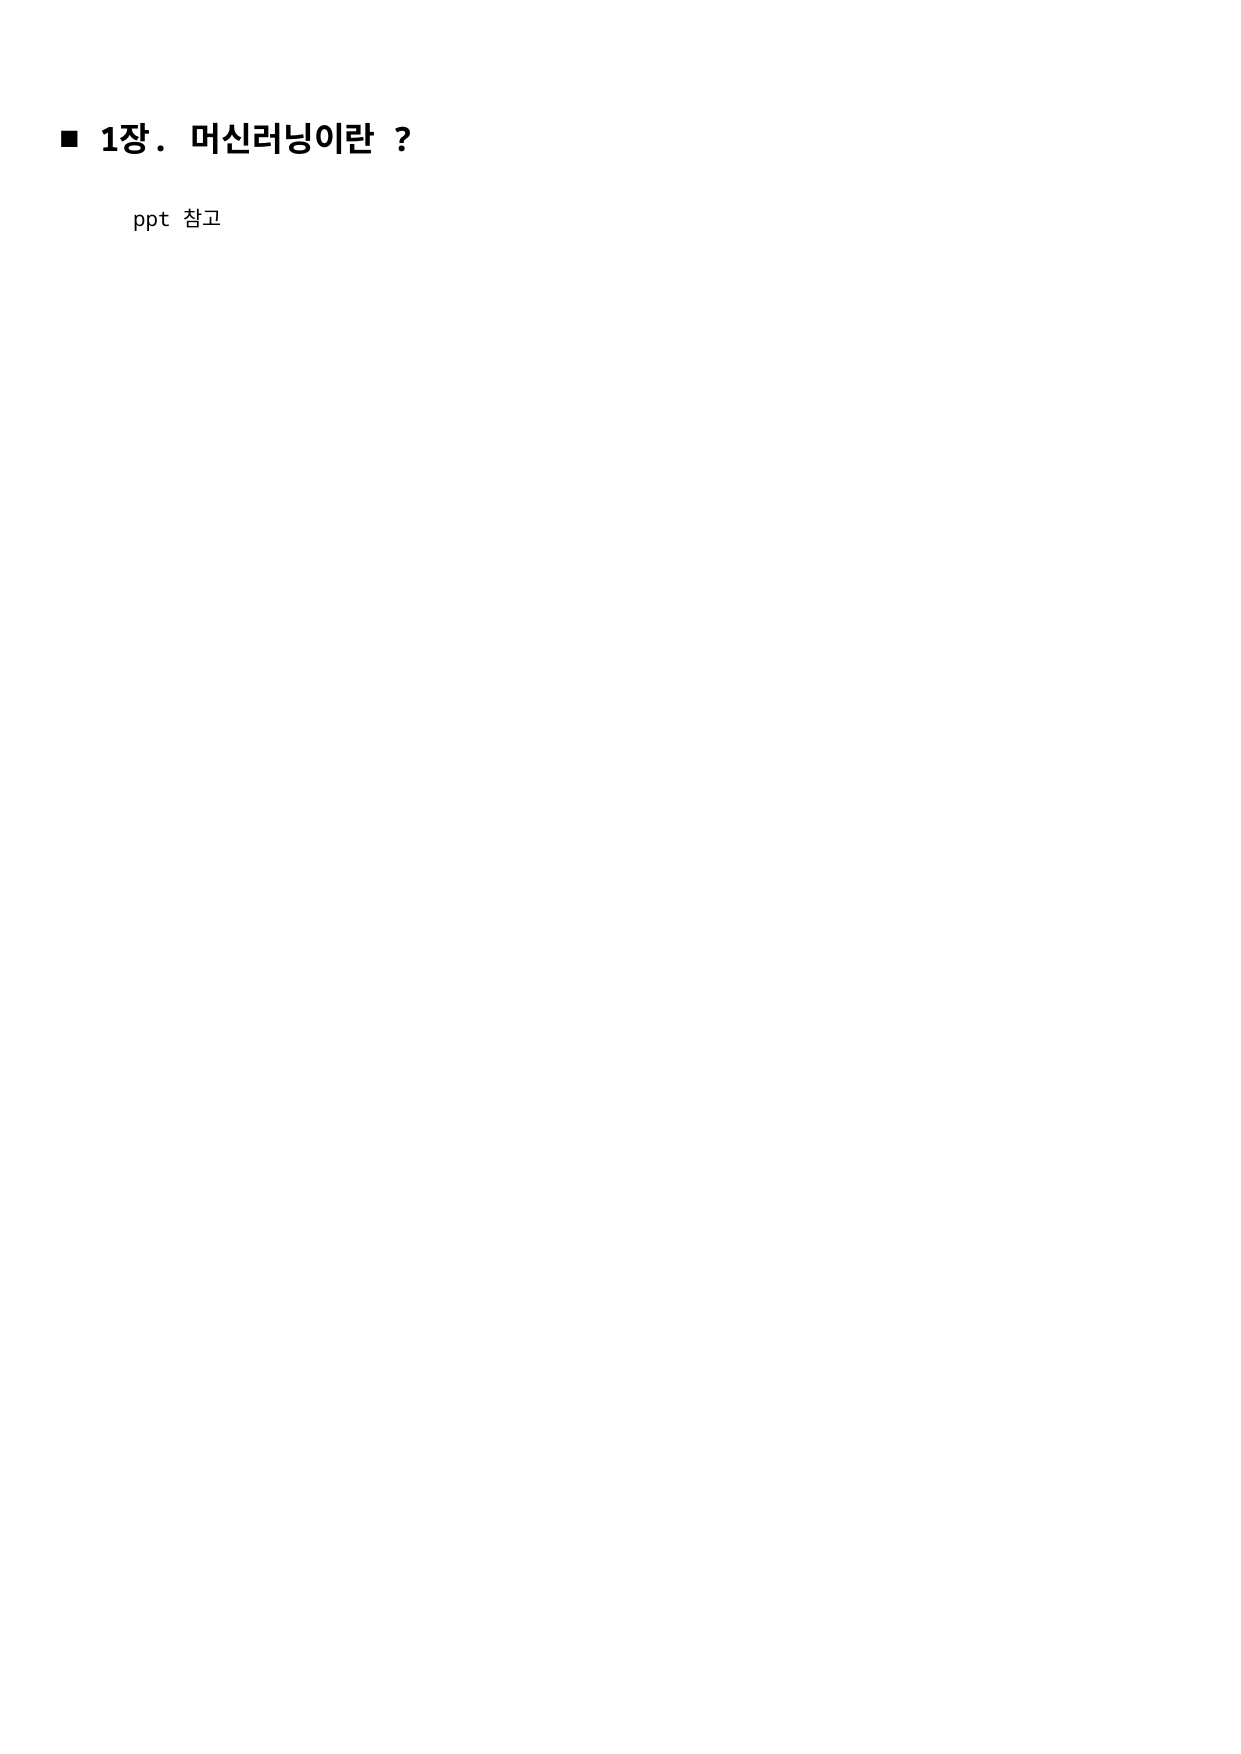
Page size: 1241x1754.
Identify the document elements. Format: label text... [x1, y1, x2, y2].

subtitle ■ 1장. 머신러닝이란 ? [59, 112, 1181, 161]
text ppt 참고 [59, 202, 1181, 233]
